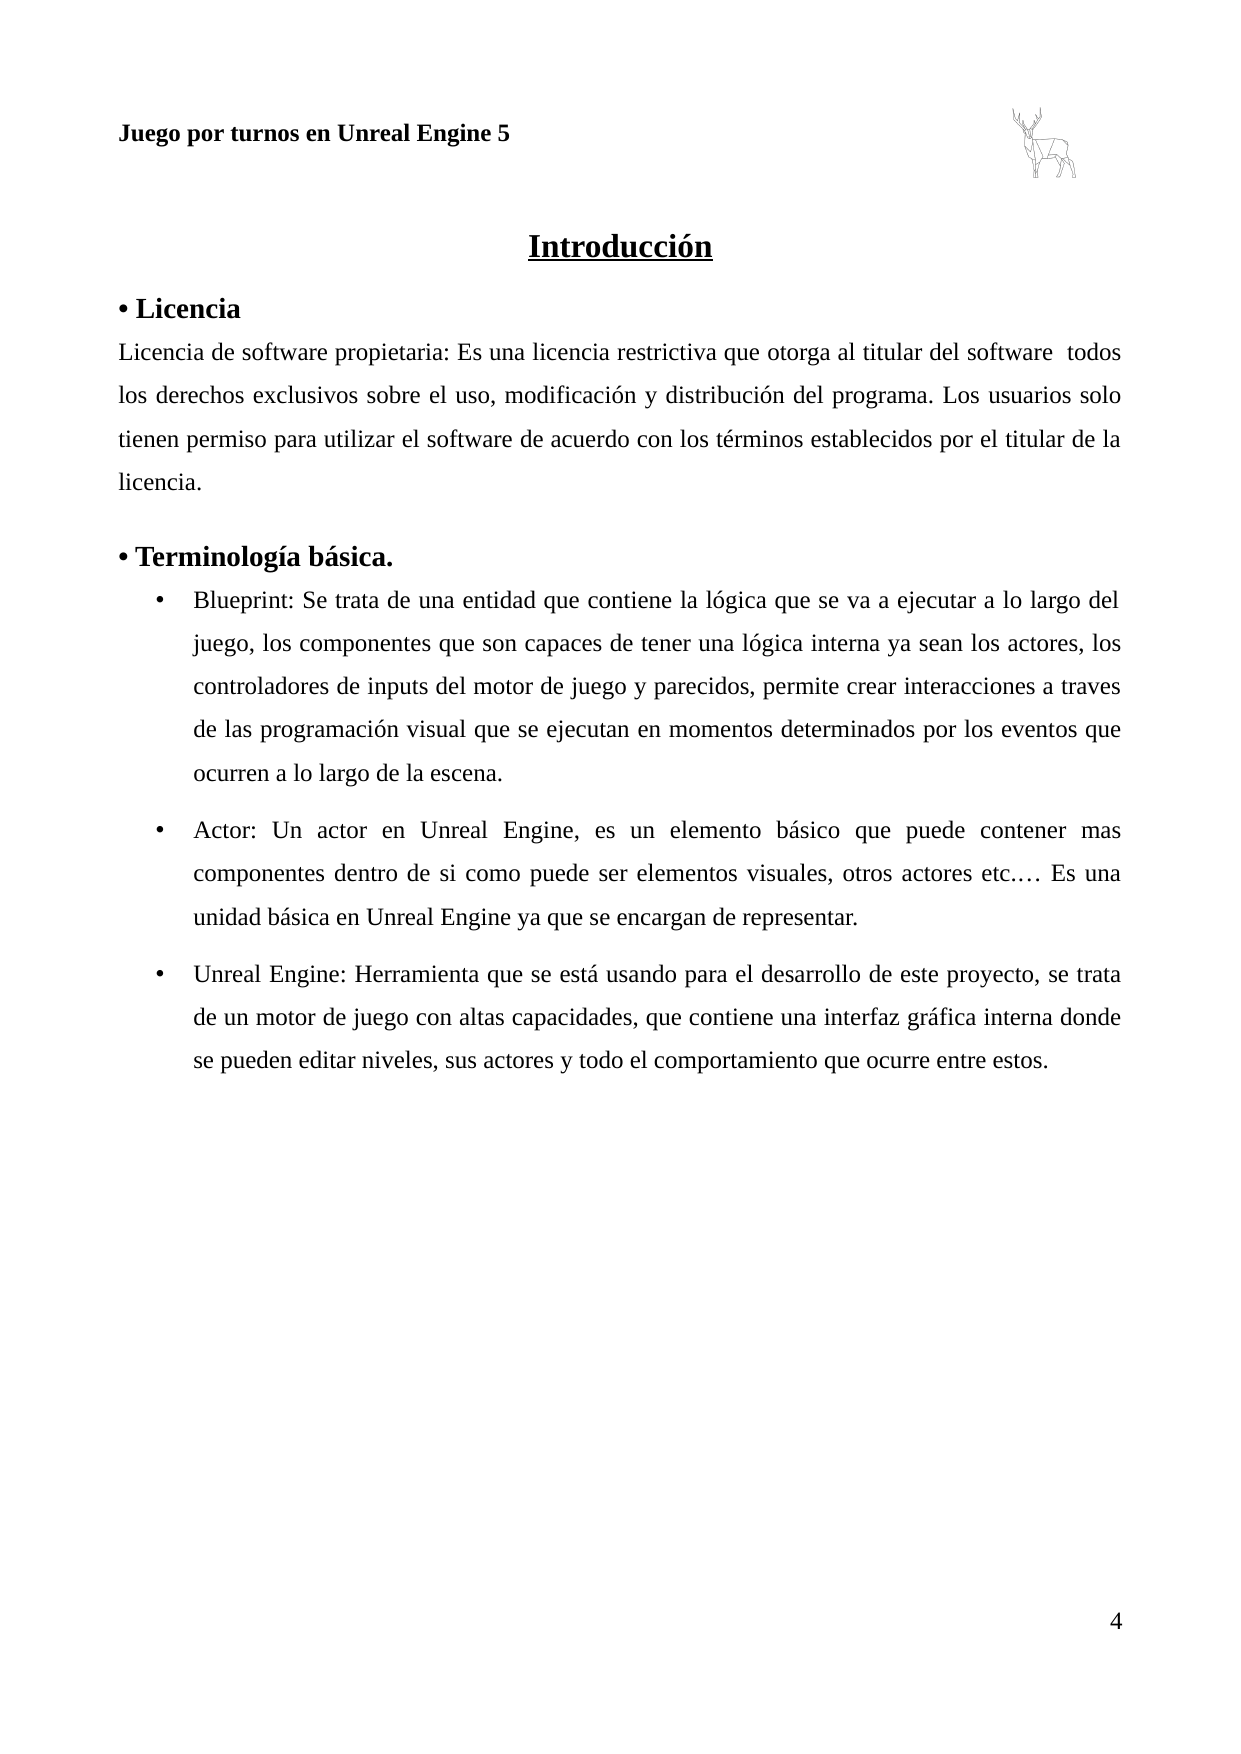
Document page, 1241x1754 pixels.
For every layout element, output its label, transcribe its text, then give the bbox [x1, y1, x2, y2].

list Actor: Un actor en Unreal Engine, es un elemento básico que puede contener mas componentes dentro de si como puede ser elementos visuales, otros actores etc.… Es una unidad básica en Unreal Engine ya que se encargan de representar. [156, 815, 1122, 930]
list Blueprint: Se trata de una entidad que contiene la lógica que se va a ejecutar a lo largo del juego, los componentes que son capaces de tener una lógica interna ya sean los actores, los controladores de inputs del motor de juego y parecidos, permite crear interacciones a traves de las programación visual que se ejecutan en momentos determinados por los eventos que ocurren a lo largo de la escena. [156, 585, 1122, 786]
subtitle • Licencia [118, 291, 1122, 325]
picture [1004, 98, 1091, 186]
subtitle Introducción [118, 226, 1122, 264]
list Unreal Engine: Herramienta que se está usando para el desarrollo de este proyecto, se trata de un motor de juego con altas capacidades, que contiene una interfaz gráfica interna donde se pueden editar niveles, sus actores y todo el comportamiento que ocurre entre estos. [156, 959, 1122, 1074]
text Licencia de software propietaria: Es una licencia restrictiva que otorga al titular del software todos los derechos exclusivos sobre el uso, modificación y distribución del programa. Los usuarios solo tienen permiso para utilizar el software de acuerdo con los términos establecidos por el titular de la licencia. [118, 337, 1122, 496]
subtitle • Terminología básica. [118, 539, 1122, 573]
